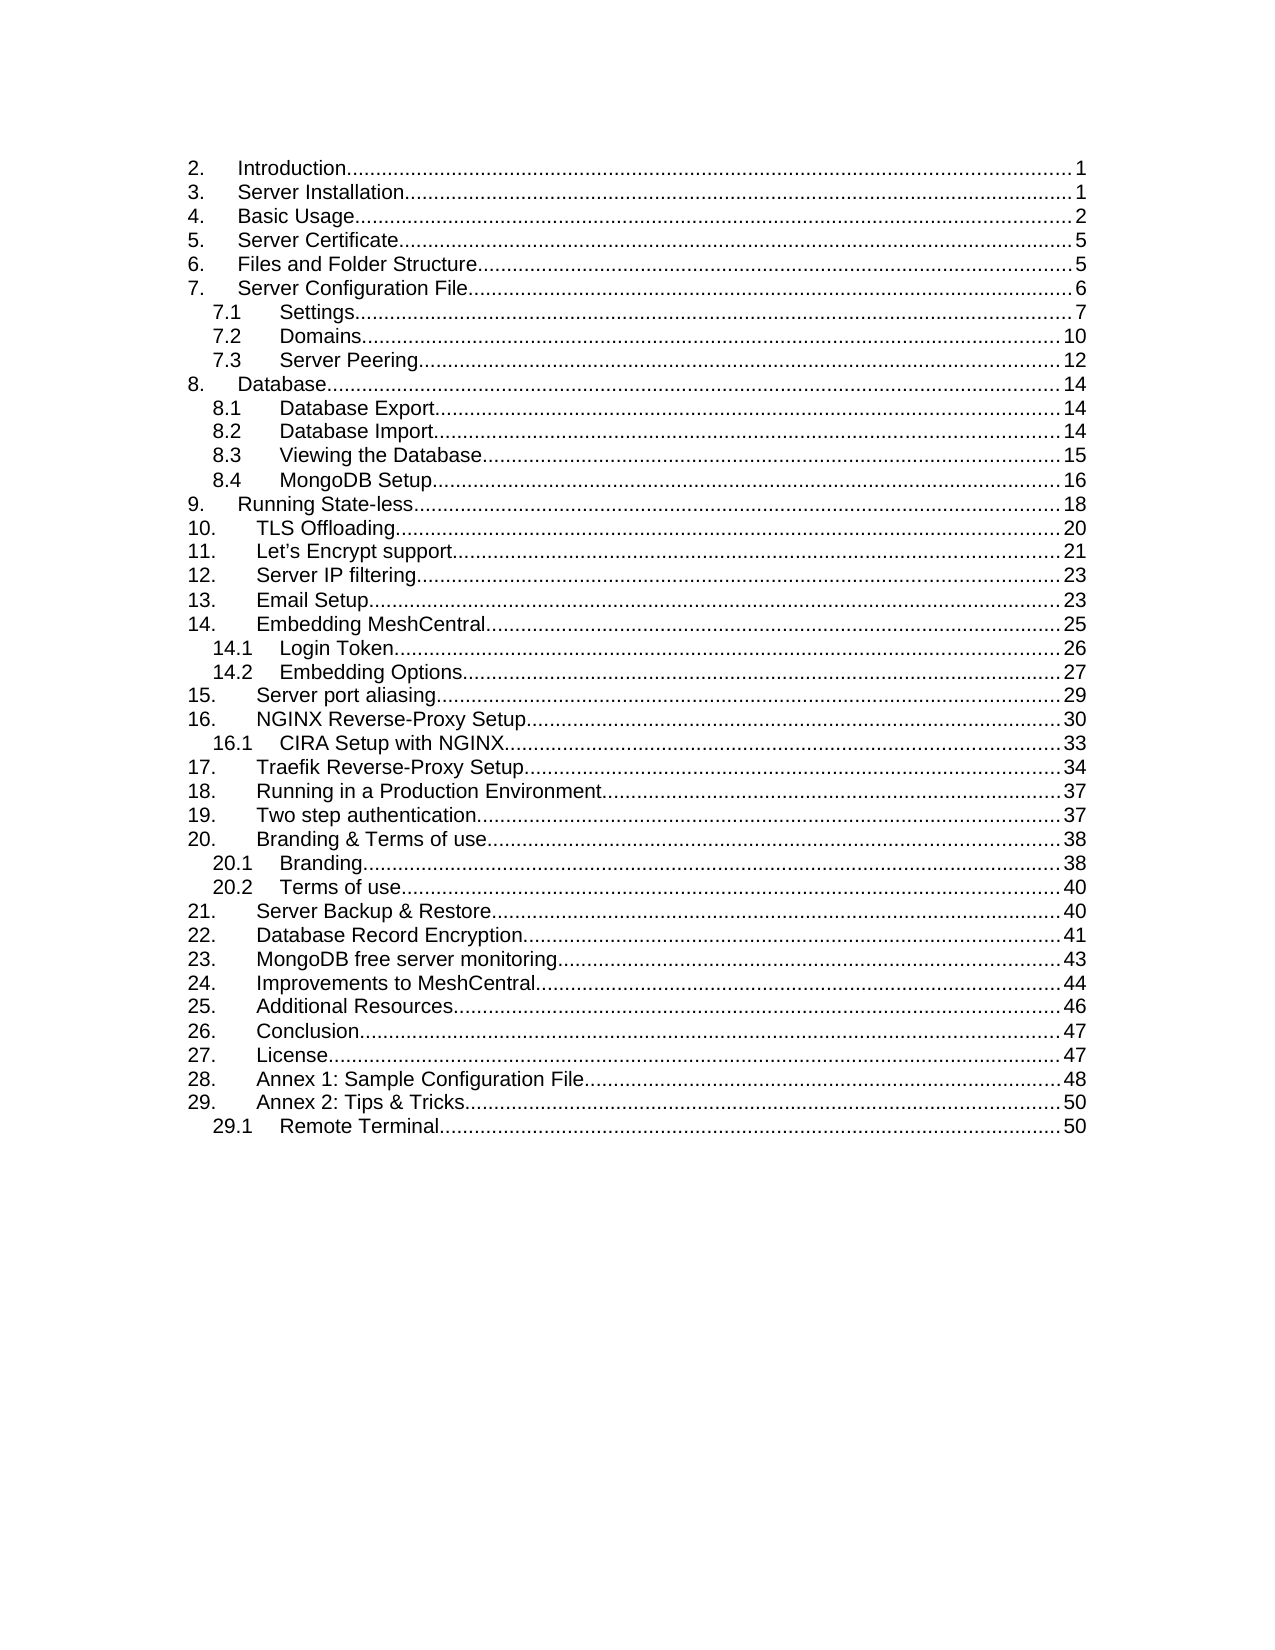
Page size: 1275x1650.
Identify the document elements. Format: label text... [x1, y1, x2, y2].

list Let’s Encrypt support 21 [187, 540, 1179, 563]
list Improvements to MeshCentral 44 [187, 971, 1179, 995]
list Annex 1: Sample Configuration File 48 [187, 1067, 1179, 1091]
list License 47 [187, 1043, 1179, 1067]
list Login Token 26 [212, 635, 1179, 659]
list MongoDB Setup 16 [212, 468, 1179, 492]
list Embedding MeshCentral 25 [187, 611, 1179, 635]
list TLS Offloading 20 [187, 516, 1179, 540]
list Email Setup 23 [187, 587, 1179, 611]
list Server Peering 12 [212, 348, 1179, 372]
list Database 14 [187, 372, 1179, 396]
list Running in a Production Environment 37 [187, 779, 1179, 803]
list Database Export 14 [212, 396, 1179, 420]
list Server Certificate 5 [187, 228, 1179, 252]
list Viewing the Database 15 [212, 444, 1179, 468]
list Two step authentication 37 [187, 803, 1179, 827]
list Server Configuration File 6 [187, 276, 1179, 300]
list Remote Terminal 50 [212, 1114, 1179, 1138]
list Basic Usage 2 [187, 204, 1179, 228]
list Database Record Encryption 41 [187, 923, 1179, 947]
list Additional Resources 46 [187, 995, 1179, 1019]
list CIRA Setup with NGINX 33 [212, 731, 1179, 755]
list Branding & Terms of use 38 [187, 827, 1179, 851]
list Traefik Reverse-Proxy Setup 34 [187, 755, 1179, 779]
list Conclusion 47 [187, 1019, 1179, 1043]
list Introduction 1 [187, 156, 1179, 180]
list Server IP filtering 23 [187, 563, 1179, 587]
list NGINX Reverse-Proxy Setup 30 [187, 707, 1179, 731]
list Settings 7 [212, 300, 1179, 324]
list Branding 38 [212, 851, 1179, 875]
list Server Backup & Restore 40 [187, 899, 1179, 923]
list Database Import 14 [212, 420, 1179, 444]
list Terms of use 40 [212, 875, 1179, 899]
list Running State-less 18 [187, 492, 1179, 516]
list Files and Folder Structure 5 [187, 252, 1179, 276]
list Embedding Options 27 [212, 659, 1179, 683]
list Server port aliasing 29 [187, 683, 1179, 707]
list Server Installation 1 [187, 180, 1179, 204]
list Annex 2: Tips & Tricks 50 [187, 1091, 1179, 1114]
list MongoDB free server monitoring 43 [187, 947, 1179, 971]
list Domains 10 [212, 324, 1179, 348]
